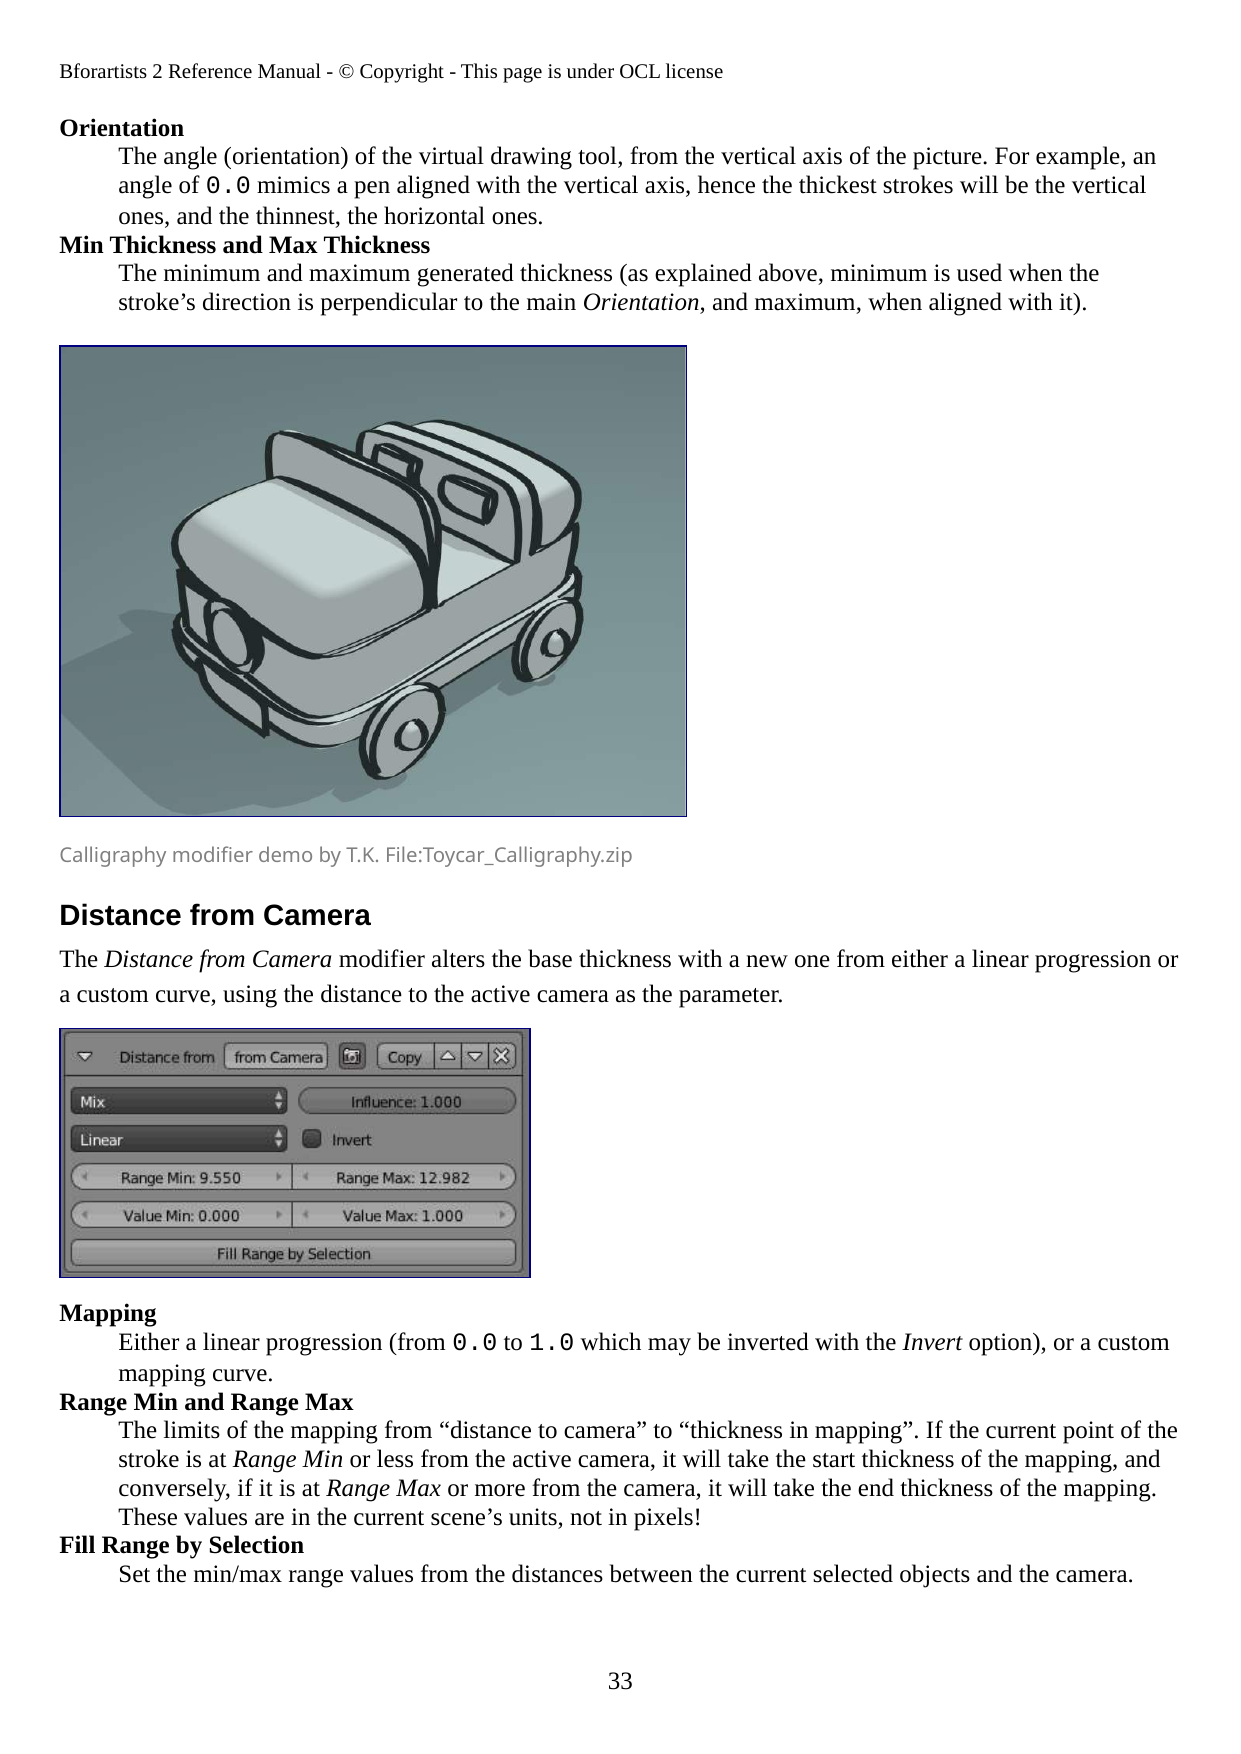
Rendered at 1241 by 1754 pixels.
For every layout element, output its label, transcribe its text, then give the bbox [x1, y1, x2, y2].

text Calligraphy modifier demo by T.K. File:Toycar_Calligraphy.zip [59, 837, 1181, 869]
subtitle Mapping [59, 1298, 1181, 1327]
list Set the min/max range values from the distances between the current selected objects and the camera. [118, 1559, 1181, 1588]
subtitle Range Min and Range Max [59, 1387, 1181, 1415]
subtitle Min Thickness and Max Thickness [59, 230, 1181, 258]
picture [61, 347, 686, 816]
list The minimum and maximum generated thickness (as explained above, minimum is used when the stroke’s direction is perpendicular to the main Orientation, and maximum, when aligned with it). [118, 258, 1181, 316]
picture [61, 1029, 529, 1277]
subtitle Distance from Camera [59, 898, 1181, 932]
text The Distance from Camera modifier alters the base thickness with a new one from either a linear progression or a custom curve, using the distance to the active camera as the parameter. [59, 944, 1181, 1007]
subtitle Fill Range by Selection [59, 1530, 1181, 1559]
list The angle (orientation) of the virtual drawing tool, from the vertical axis of the picture. For example, an angle of 0.0 mimics a pen aligned with the vertical axis, hence the thickest strokes will be the vertical ones, and the thinnest, the horizontal ones. [118, 141, 1181, 230]
list Either a linear progression (from 0.0 to 1.0 which may be inverted with the Invert option), or a custom mapping curve. [118, 1327, 1181, 1387]
subtitle Orientation [59, 113, 1181, 141]
list The limits of the mapping from “distance to camera” to “thickness in mapping”. If the current point of the stroke is at Range Min or less from the active camera, it will take the start thickness of the mapping, and conversely, if it is at Range Max or more from the camera, it will take the end thickness of the mapping. These values are in the current scene’s units, not in pixels! [118, 1415, 1181, 1530]
